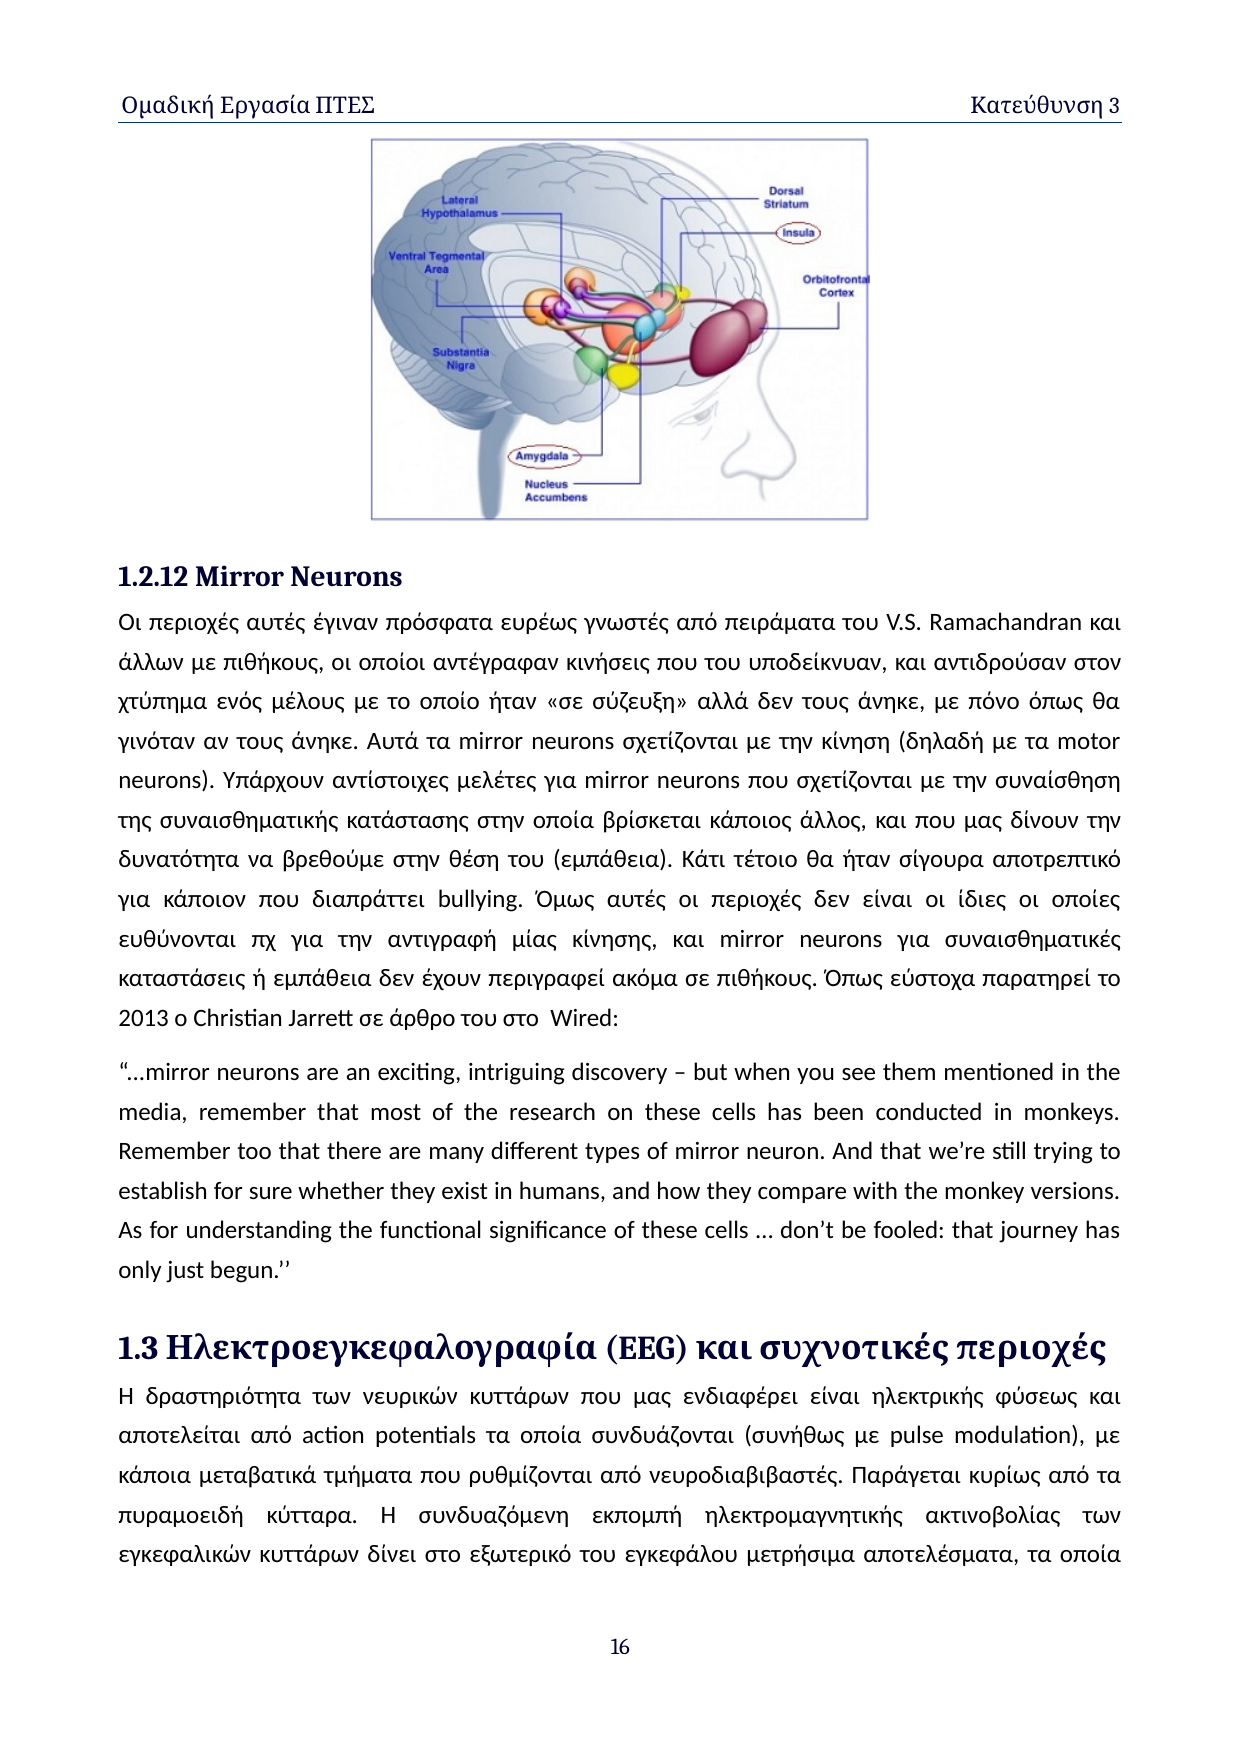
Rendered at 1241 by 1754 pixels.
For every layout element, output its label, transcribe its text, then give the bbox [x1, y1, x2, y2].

text Οι περιοχές αυτές έγιναν πρόσφατα ευρέως γνωστές από πειράματα του V.S. Ramachandran και άλλων με πιθήκους, οι οποίοι αντέγραφαν κινήσεις που του υποδείκνυαν, και αντιδρούσαν στον χτύπημα ενός μέλους με το οποίο ήταν «σε σύζευξη» αλλά δεν τους άνηκε, με πόνο όπως θα γινόταν αν τους άνηκε. Αυτά τα mirror neurons σχετίζονται με την κίνηση (δηλαδή με τα motor neurons). Υπάρχουν αντίστοιχες μελέτες για mirror neurons που σχετίζονται με την συναίσθηση της συναισθηματικής κατάστασης στην οποία βρίσκεται κάποιος άλλος, και που μας δίνουν την δυνατότητα να βρεθούμε στην θέση του (εμπάθεια). Kάτι τέτοιο θα ήταν σίγουρα αποτρεπτικό για κάποιον που διαπράττει bullying. Όμως αυτές οι περιοχές δεν είναι οι ίδιες οι οποίες ευθύνονται πχ για την αντιγραφή μίας κίνησης, και mirror neurons για συναισθηματικές καταστάσεις ή εμπάθεια δεν έχουν περιγραφεί ακόμα σε πιθήκους. Όπως εύστοχα παρατηρεί το 2013 ο Christian Jarrett σε άρθρο του στο Wired: [118, 606, 1122, 1032]
text “...mirror neurons are an exciting, intriguing discovery – but when you see them mentioned in the media, remember that most of the research on these cells has been conducted in monkeys. Remember too that there are many different types of mirror neuron. And that we’re still trying to establish for sure whether they exist in humans, and how they compare with the monkey versions. As for understanding the functional significance of these cells … don’t be fooled: that journey has only just begun.’’ [118, 1056, 1122, 1284]
text Η δραστηριότητα των νευρικών κυττάρων που μας ενδιαφέρει είναι ηλεκτρικής φύσεως και αποτελείται από action potentials τα οποία συνδυάζονται (συνήθως με pulse modulation), με κάποια μεταβατικά τμήματα που ρυθμίζονται από νευροδιαβιβαστές. Παράγεται κυρίως από τα πυραμοειδή κύτταρα. Η συνδυαζόμενη εκπομπή ηλεκτρομαγνητικής ακτινοβολίας των εγκεφαλικών κυττάρων δίνει στο εξωτερικό του εγκεφάλου μετρήσιμα αποτελέσματα, τα οποία [118, 1380, 1122, 1569]
subtitle Ηλεκτροεγκεφαλογραφία (EEG) και συχνοτικές περιοχές [118, 1329, 1122, 1368]
picture [370, 137, 871, 522]
subtitle Mirror Neurons [118, 560, 1122, 594]
